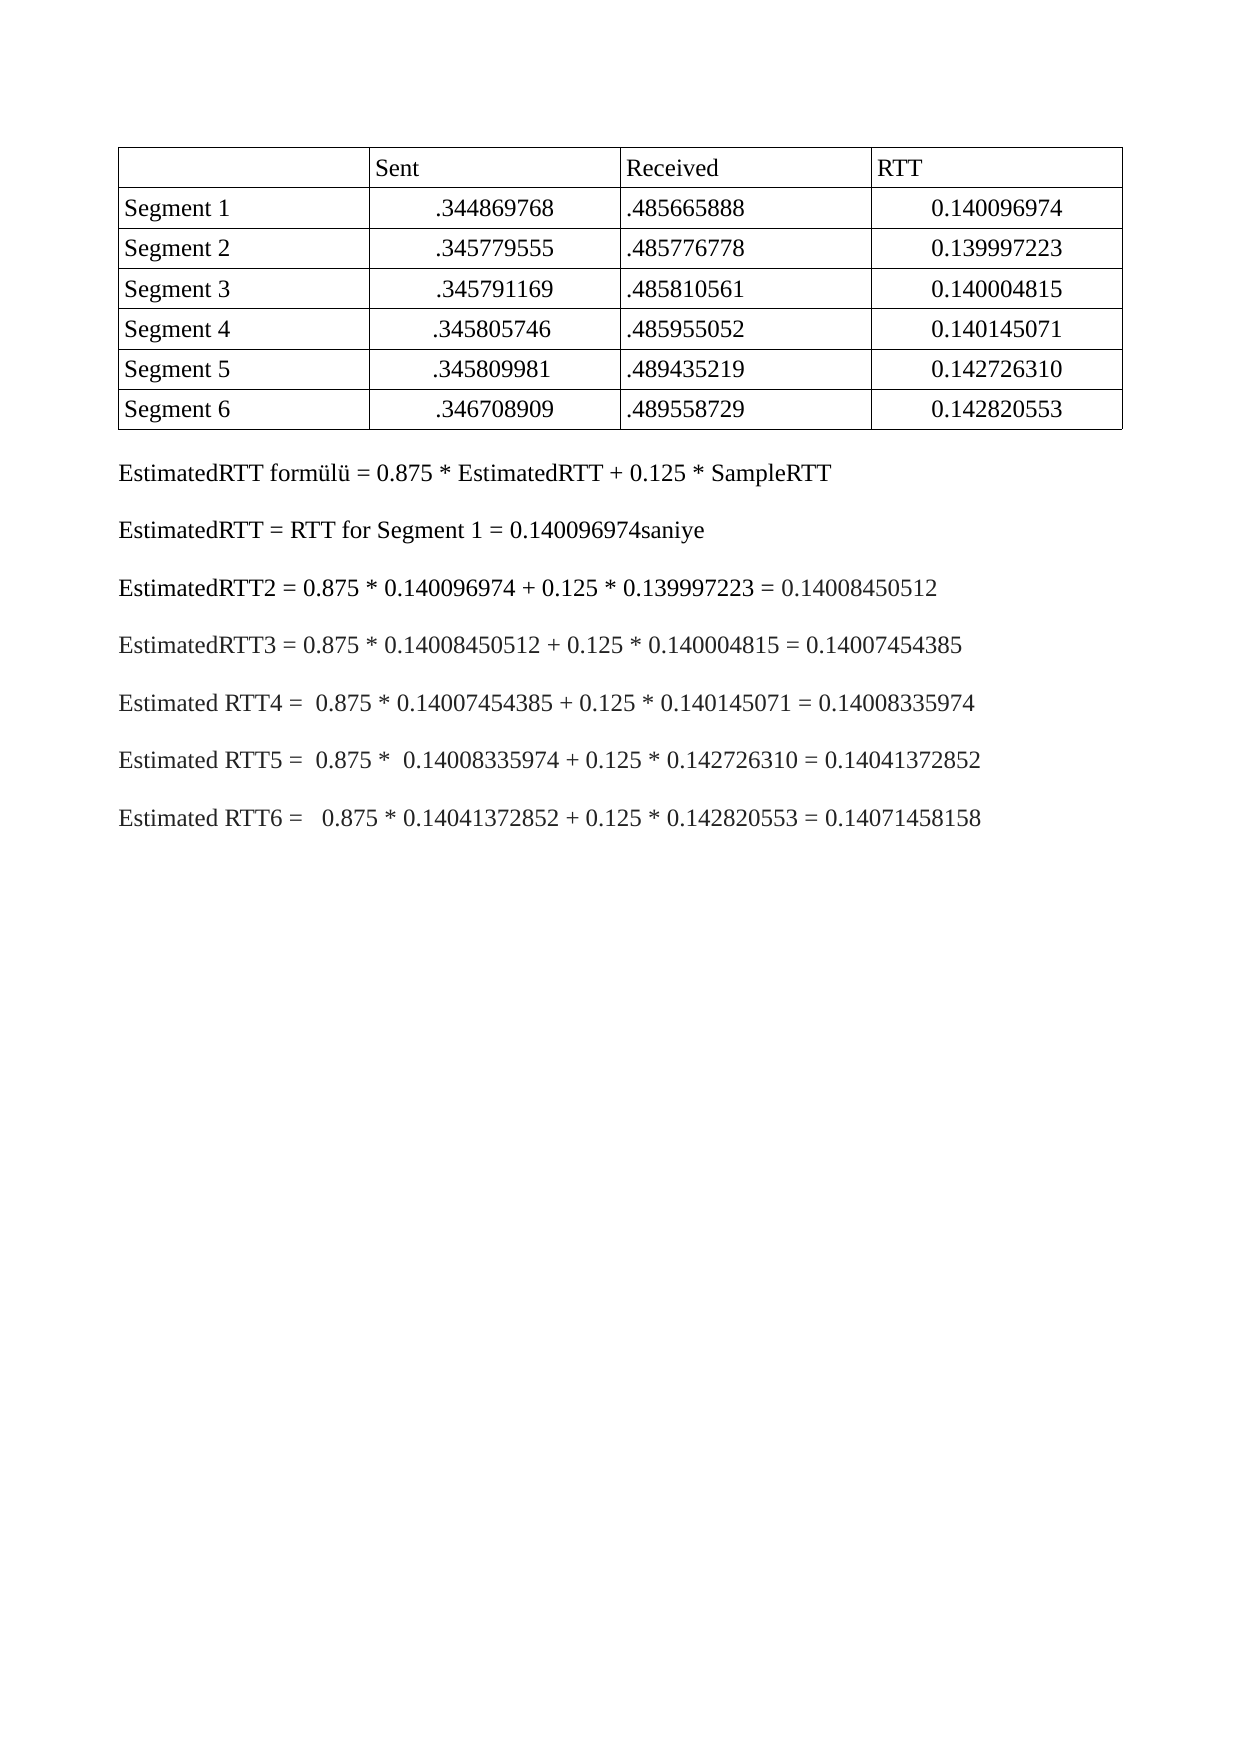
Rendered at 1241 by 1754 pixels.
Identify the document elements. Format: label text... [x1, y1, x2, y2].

table_cell 0.140004815 [872, 269, 1122, 308]
table_cell .485810561 [621, 269, 871, 308]
table_cell Segment 5 [119, 350, 369, 389]
table_header Sent [370, 148, 620, 187]
text EstimatedRTT = RTT for Segment 1 = 0.140096974saniye [118, 515, 1122, 544]
table_cell .485955052 [621, 309, 871, 348]
table_cell .345809981 [370, 350, 620, 389]
table_cell 0.140145071 [872, 309, 1122, 348]
table_cell .489435219 [621, 350, 871, 389]
text EstimatedRTT2 = 0.875 * 0.140096974 + 0.125 * 0.139997223 = 0.14008450512 [118, 573, 1122, 602]
table_cell Segment 6 [119, 390, 369, 429]
table_cell Segment 4 [119, 309, 369, 348]
table_header RTT [872, 148, 1122, 187]
text Estimated RTT5 = 0.875 * 0.14008335974 + 0.125 * 0.142726310 = 0.14041372852 [118, 745, 1122, 774]
table_cell 0.142726310 [872, 350, 1122, 389]
table_cell .345791169 [370, 269, 620, 308]
text Estimated RTT6 = 0.875 * 0.14041372852 + 0.125 * 0.142820553 = 0.14071458158 [118, 803, 1122, 832]
table_cell Segment 2 [119, 229, 369, 268]
text EstimatedRTT3 = 0.875 * 0.14008450512 + 0.125 * 0.140004815 = 0.14007454385 [118, 630, 1122, 659]
table_cell .346708909 [370, 390, 620, 429]
table_cell .485776778 [621, 229, 871, 268]
table_cell .345805746 [370, 309, 620, 348]
table_cell .485665888 [621, 188, 871, 227]
table_header Received [621, 148, 871, 187]
table_header [119, 148, 369, 187]
table_cell 0.139997223 [872, 229, 1122, 268]
text EstimatedRTT formülü = 0.875 * EstimatedRTT + 0.125 * SampleRTT [118, 458, 1122, 487]
table_cell .345779555 [370, 229, 620, 268]
table_cell Segment 1 [119, 188, 369, 227]
table_cell .489558729 [621, 390, 871, 429]
table_cell Segment 3 [119, 269, 369, 308]
table_cell 0.140096974 [872, 188, 1122, 227]
table_cell 0.142820553 [872, 390, 1122, 429]
text Estimated RTT4 = 0.875 * 0.14007454385 + 0.125 * 0.140145071 = 0.14008335974 [118, 688, 1122, 717]
table_cell .344869768 [370, 188, 620, 227]
